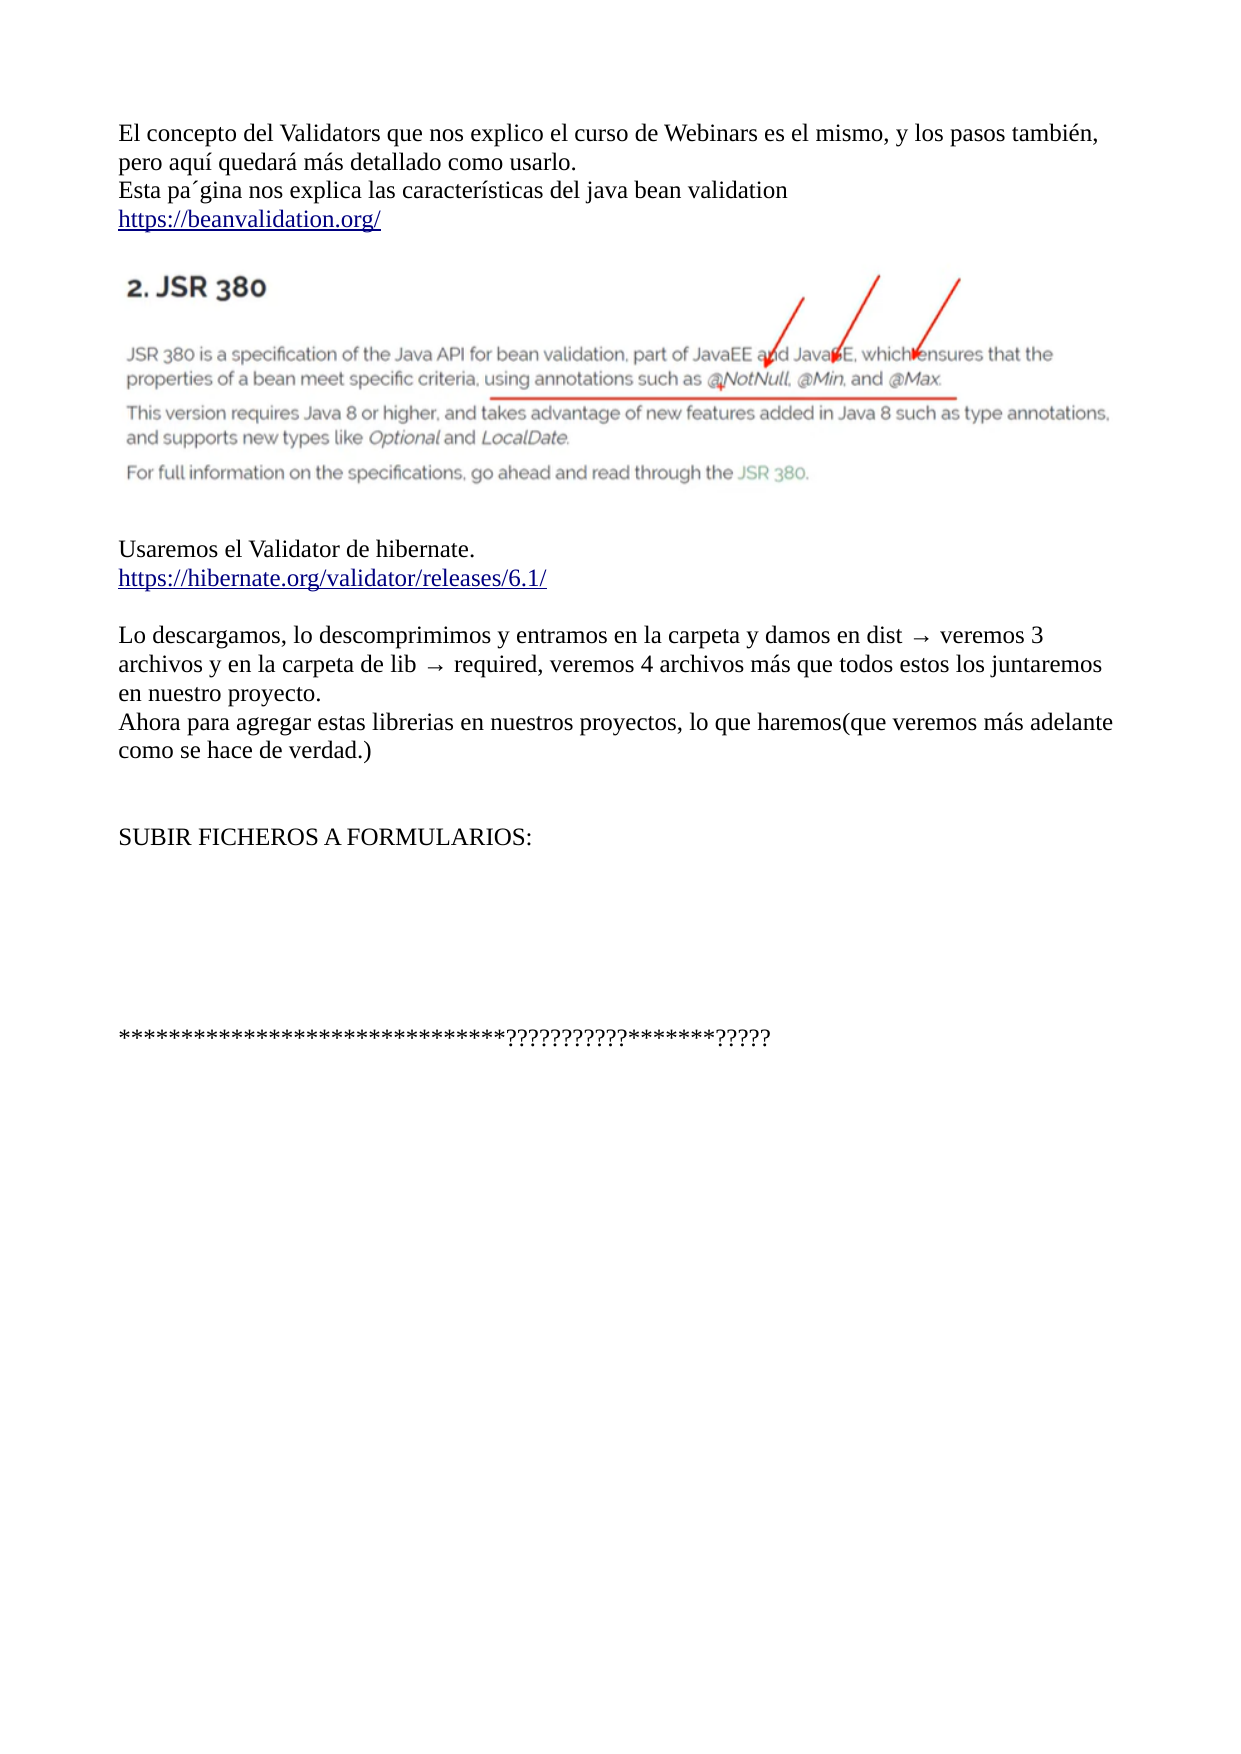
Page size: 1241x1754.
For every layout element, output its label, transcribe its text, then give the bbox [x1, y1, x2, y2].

text *******************************???????????*******????? [118, 1023, 1122, 1052]
text Usaremos el Validator de hibernate. [118, 534, 1122, 563]
text Esta pa´gina nos explica las características del java bean validation [118, 176, 1122, 204]
text Ahora para agregar estas librerias en nuestros proyectos, lo que haremos(que veremos más adelante como se hace de verdad.) [118, 707, 1122, 764]
text El concepto del Validators que nos explico el curso de Webinars es el mismo, y los pasos también, pero aquí quedará más detallado como usarlo. [118, 118, 1122, 176]
picture [118, 261, 1123, 506]
text SUBIR FICHEROS A FORMULARIOS: [118, 822, 1122, 851]
text https://beanvalidation.org/ [118, 204, 1122, 233]
text Lo descargamos, lo descomprimimos y entramos en la carpeta y damos en dist → veremos 3 archivos y en la carpeta de lib → required, veremos 4 archivos más que todos estos los juntaremos en nuestro proyecto. [118, 621, 1122, 707]
text https://hibernate.org/validator/releases/6.1/ [118, 563, 1122, 592]
